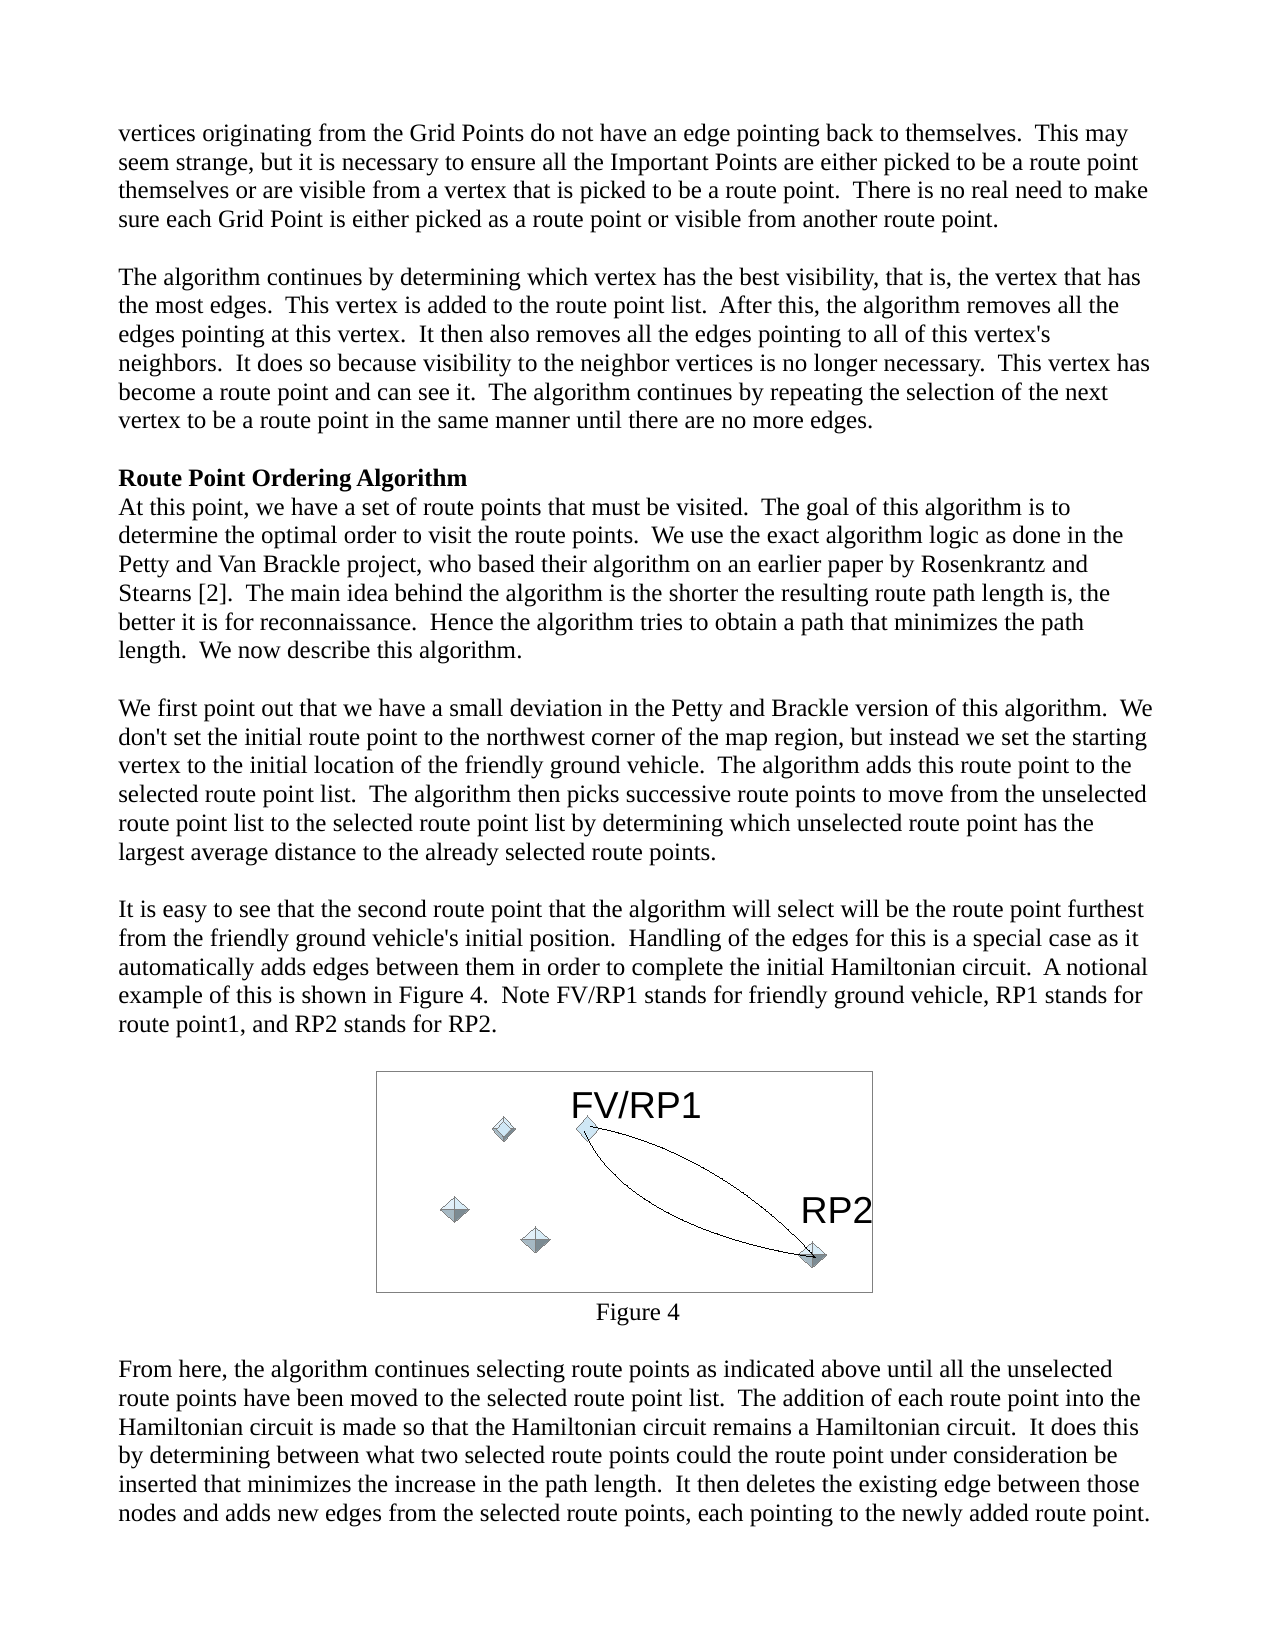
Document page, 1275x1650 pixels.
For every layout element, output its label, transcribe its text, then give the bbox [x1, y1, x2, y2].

text We first point out that we have a small deviation in the Petty and Brackle version of this algorithm. We don't set the initial route point to the northwest corner of the map region, but instead we set the starting vertex to the initial location of the friendly ground vehicle. The algorithm adds this route point to the selected route point list. The algorithm then picks successive route points to move from the unselected route point list to the selected route point list by determining which unselected route point has the largest average distance to the already selected route points. [118, 693, 1157, 866]
text The algorithm continues by determining which vertex has the best visibility, that is, the vertex that has the most edges. This vertex is added to the route point list. After this, the algorithm removes all the edges pointing at this vertex. It then also removes all the edges pointing to all of this vertex's neighbors. It does so because visibility to the neighbor vertices is no longer necessary. This vertex has become a route point and can see it. The algorithm continues by repeating the selection of the next vertex to be a route point in the same manner until there are no more edges. [118, 262, 1157, 434]
text At this point, we have a set of route points that must be visited. The goal of this algorithm is to determine the optimal order to visit the route points. We use the exact algorithm logic as done in the Petty and Van Brackle project, who based their algorithm on an earlier paper by Rosenkrantz and Stearns [2]. The main idea behind the algorithm is the shorter the resulting route path length is, the better it is for reconnaissance. Hence the algorithm tries to obtain a path that minimizes the path length. We now describe this algorithm. [118, 492, 1157, 664]
text From here, the algorithm continues selecting route points as indicated above until all the unselected route points have been moved to the selected route point list. The addition of each route point into the Hamiltonian circuit is made so that the Hamiltonian circuit remains a Hamiltonian circuit. It does this by determining between what two selected route points could the route point under consideration be inserted that minimizes the increase in the path length. It then deletes the existing edge between those nodes and adds new edges from the selected route points, each pointing to the newly added route point. [118, 1354, 1157, 1527]
text It is easy to see that the second route point that the algorithm will select will be the route point furthest from the friendly ground vehicle's initial position. Handling of the edges for this is a special case as it automatically adds edges between them in order to complete the initial Hamiltonian circuit. A notional example of this is shown in Figure 4. Note FV/RP1 stands for friendly ground vehicle, RP1 stands for route point1, and RP2 stands for RP2. [118, 894, 1157, 1038]
text Route Point Ordering Algorithm [118, 463, 1157, 492]
text vertices originating from the Grid Points do not have an edge pointing back to themselves. This may seem strange, but it is necessary to ensure all the Important Points are either picked to be a route point themselves or are visible from a vertex that is picked to be a route point. There is no real need to make sure each Grid Point is either picked as a route point or visible from another route point. [118, 118, 1157, 233]
text Figure 4 [118, 1297, 1157, 1326]
